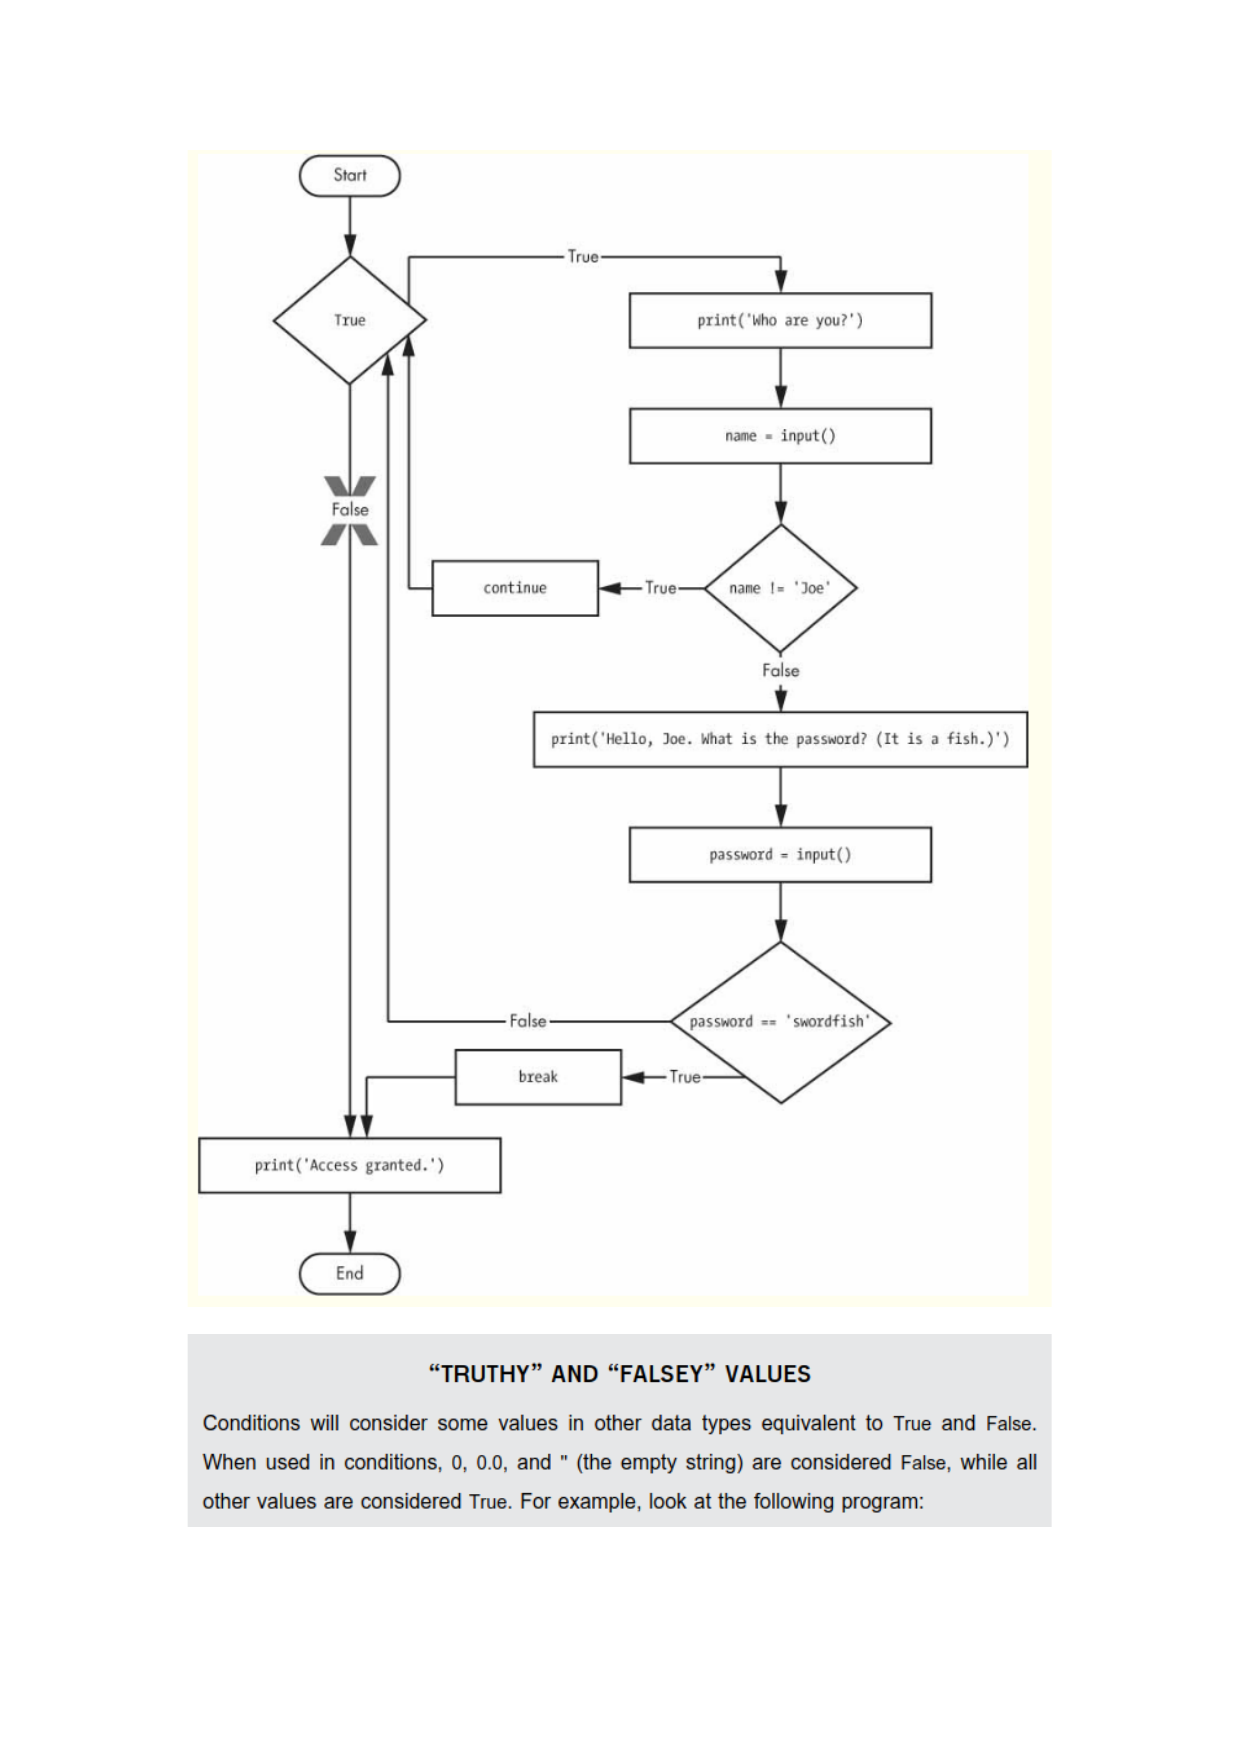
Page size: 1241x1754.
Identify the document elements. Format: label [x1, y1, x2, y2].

picture [187, 1334, 1052, 1527]
picture [187, 150, 1052, 1307]
